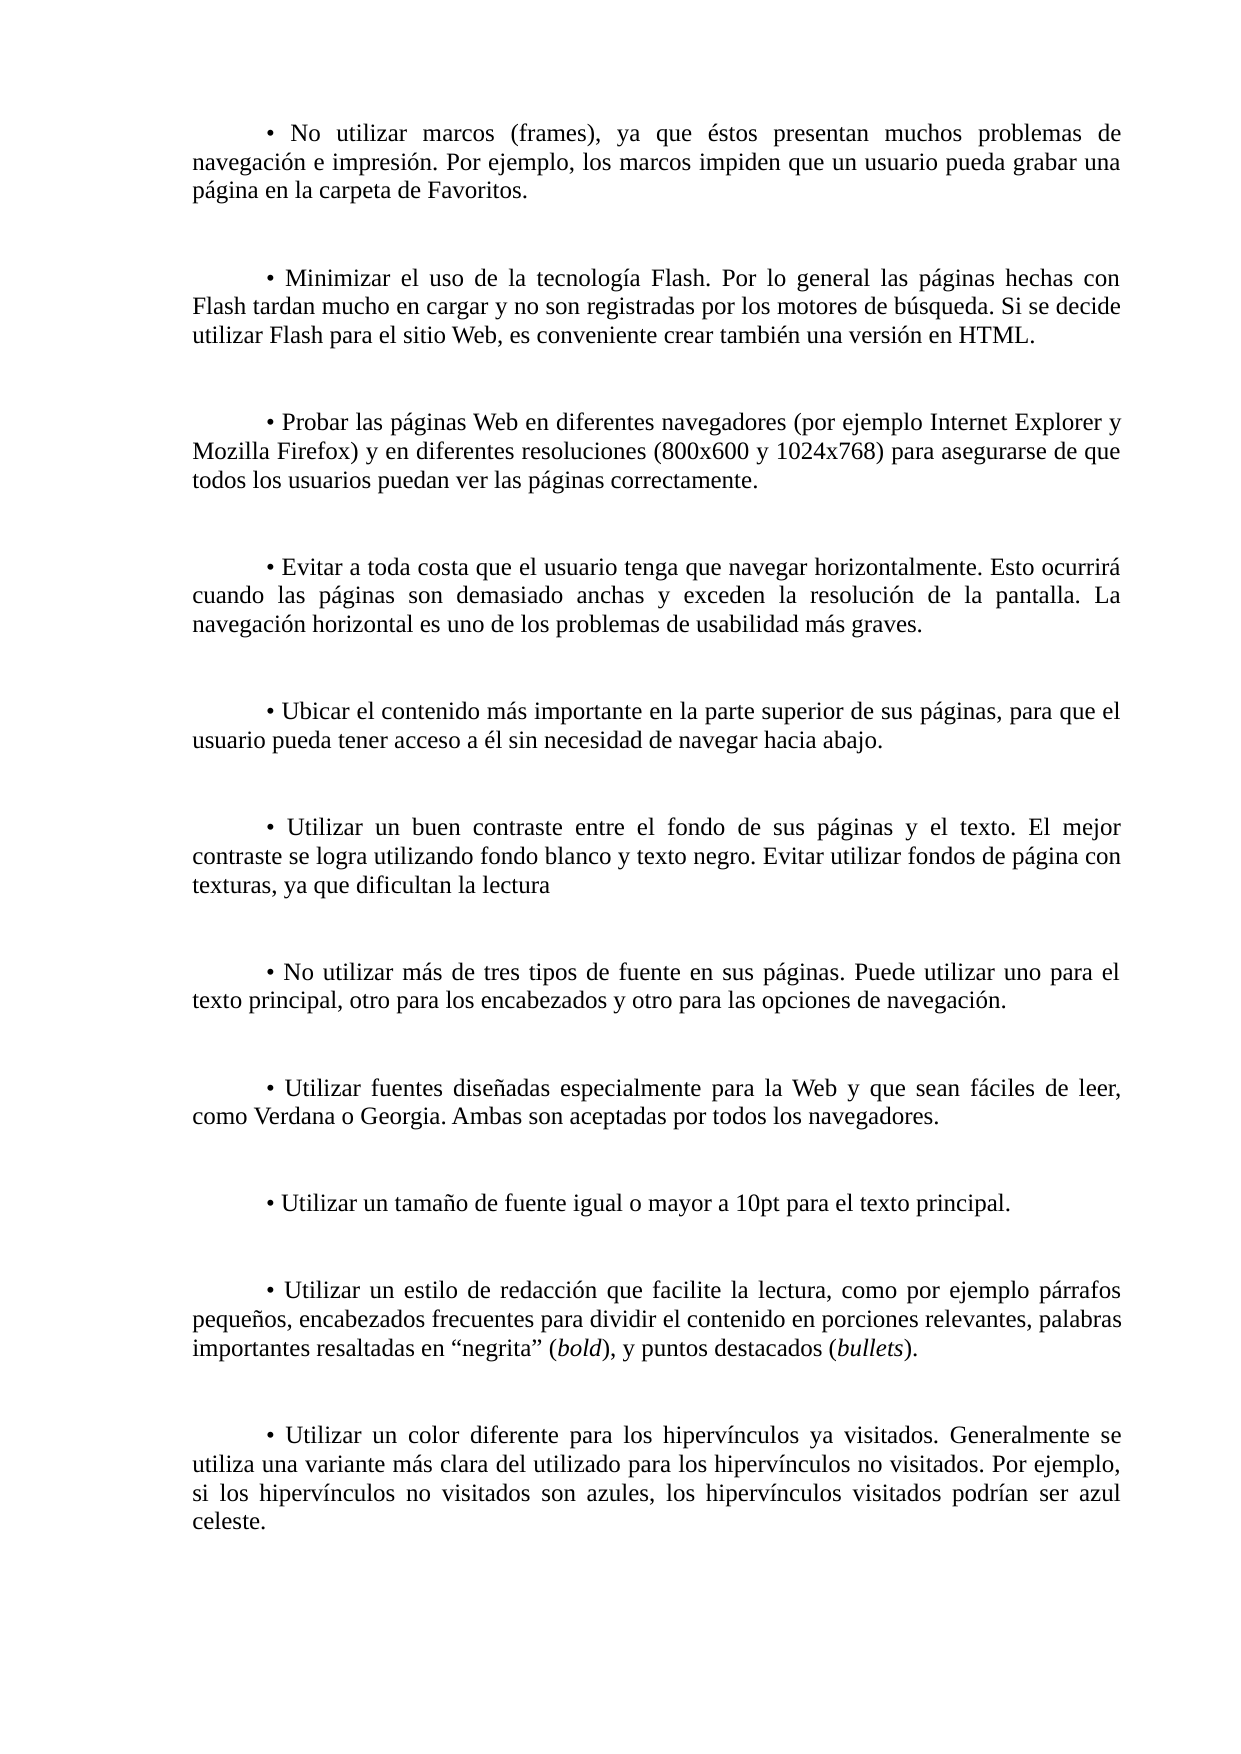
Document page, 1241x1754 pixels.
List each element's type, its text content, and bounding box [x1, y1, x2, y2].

text • Utilizar un buen contraste entre el fondo de sus páginas y el texto. El mejor contraste se logra utilizando fondo blanco y texto negro. Evitar utilizar fondos de página con texturas, ya que dificultan la lectura [192, 812, 1122, 898]
text • Ubicar el contenido más importante en la parte superior de sus páginas, para que el usuario pueda tener acceso a él sin necesidad de navegar hacia abajo. [192, 696, 1122, 754]
text • Utilizar un color diferente para los hipervínculos ya visitados. Generalmente se utiliza una variante más clara del utilizado para los hipervínculos no visitados. Por ejemplo, si los hipervínculos no visitados son azules, los hipervínculos visitados podrían ser azul celeste. [192, 1420, 1122, 1535]
text • Utilizar fuentes diseñadas especialmente para la Web y que sean fáciles de leer, como Verdana o Georgia. Ambas son aceptadas por todos los navegadores. [192, 1073, 1122, 1130]
text • Probar las páginas Web en diferentes navegadores (por ejemplo Internet Explorer y Mozilla Firefox) y en diferentes resoluciones (800x600 y 1024x768) para asegurarse de que todos los usuarios puedan ver las páginas correctamente. [192, 407, 1122, 493]
text • No utilizar más de tres tipos de fuente en sus páginas. Puede utilizar uno para el texto principal, otro para los encabezados y otro para las opciones de navegación. [192, 957, 1122, 1014]
text • Utilizar un estilo de redacción que facilite la lectura, como por ejemplo párrafos pequeños, encabezados frecuentes para dividir el contenido en porciones relevantes, palabras importantes resaltadas en “negrita” (bold), y puntos destacados (bullets). [192, 1276, 1122, 1362]
text • No utilizar marcos (frames), ya que éstos presentan muchos problemas de navegación e impresión. Por ejemplo, los marcos impiden que un usuario pueda grabar una página en la carpeta de Favoritos. [192, 118, 1122, 204]
text • Evitar a toda costa que el usuario tenga que navegar horizontalmente. Esto ocurrirá cuando las páginas son demasiado anchas y exceden la resolución de la pantalla. La navegación horizontal es uno de los problemas de usabilidad más graves. [192, 552, 1122, 638]
text • Minimizar el uso de la tecnología Flash. Por lo general las páginas hechas con Flash tardan mucho en cargar y no son registradas por los motores de búsqueda. Si se decide utilizar Flash para el sitio Web, es conveniente crear también una versión en HTML. [192, 263, 1122, 349]
text • Utilizar un tamaño de fuente igual o mayor a 10pt para el texto principal. [192, 1188, 1122, 1217]
